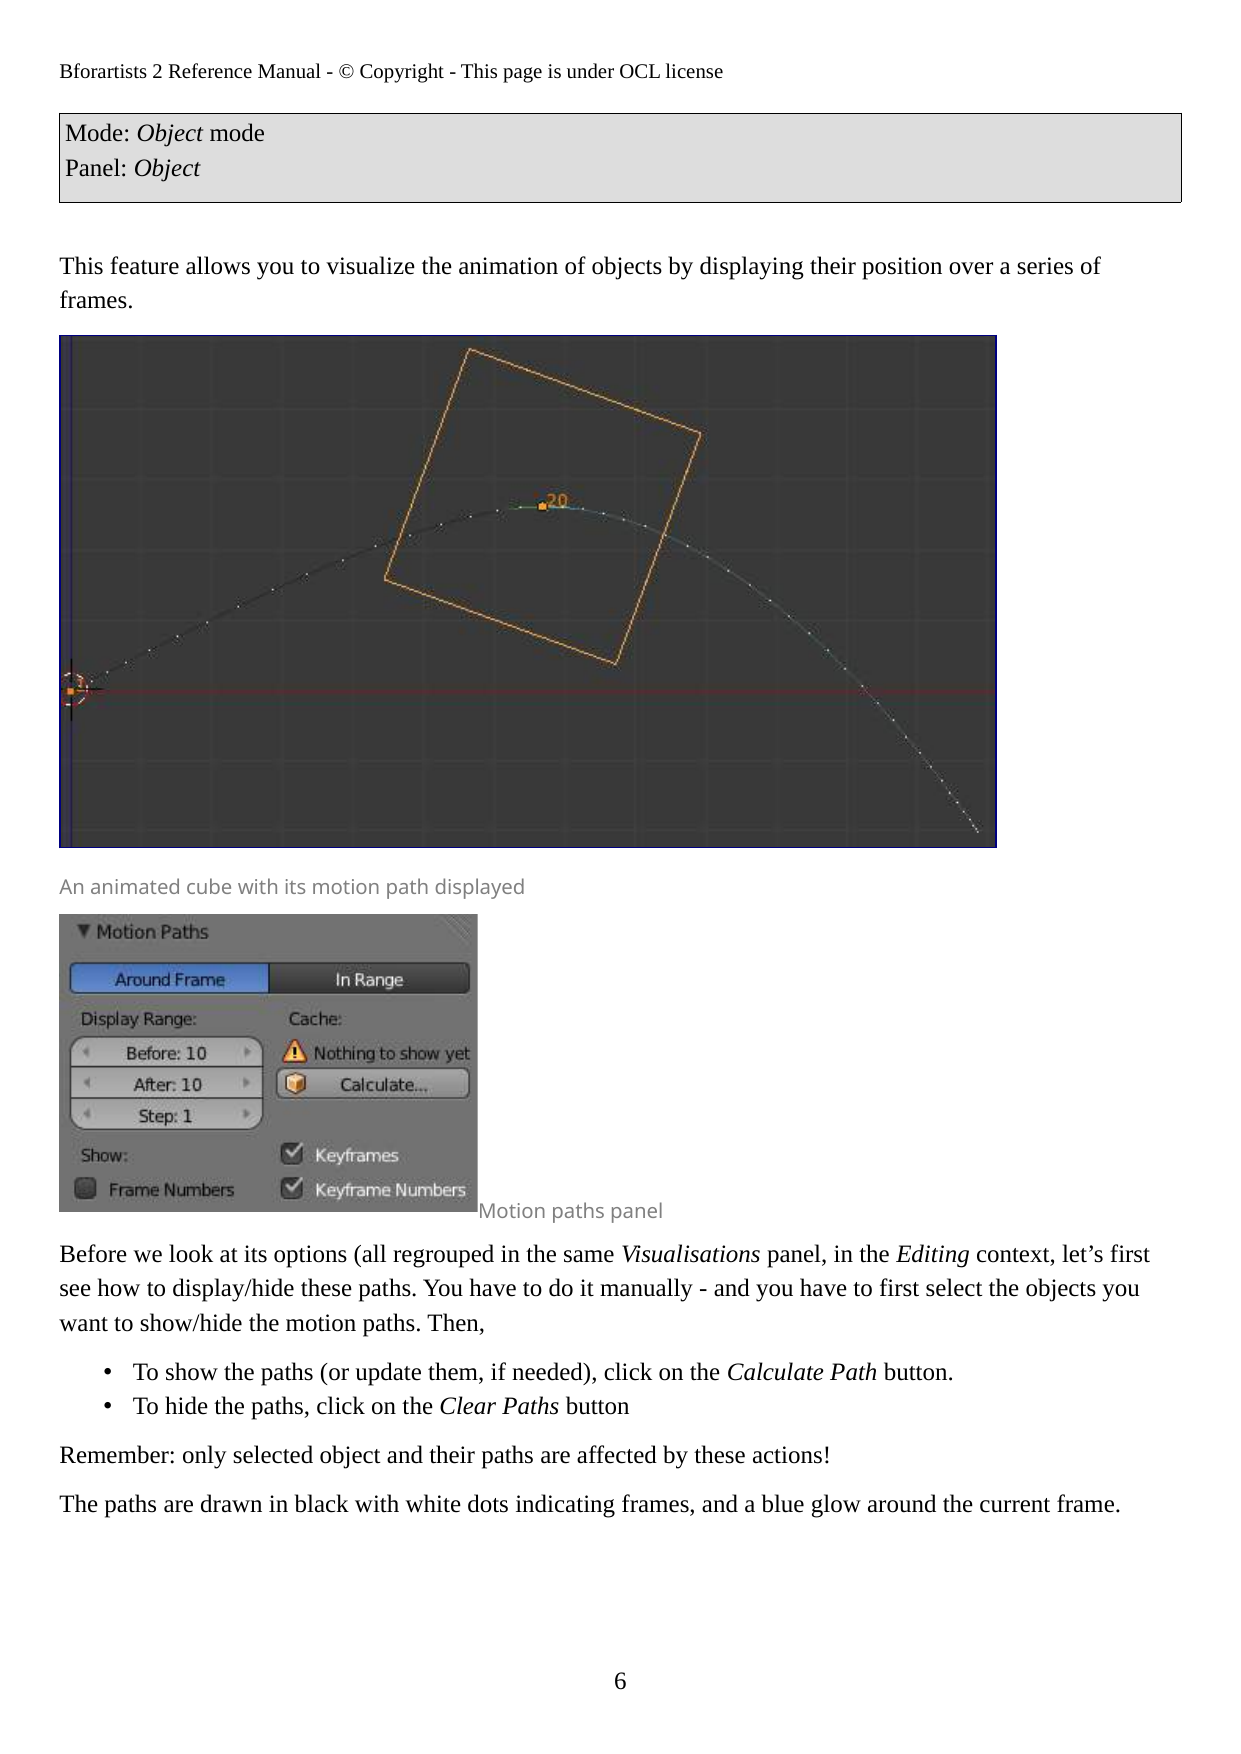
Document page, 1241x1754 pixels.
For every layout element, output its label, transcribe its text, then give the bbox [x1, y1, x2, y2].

text Before we look at its options (all regrouped in the same Visualisations panel, in the Editing context, let’s first see how to display/hide these paths. You have to do it manually - and you have to first select the objects you want to show/hide the motion paths. Then, [59, 1239, 1181, 1336]
table_cell Mode: Object mode Panel: Object [60, 114, 1181, 202]
text The paths are drawn in black with white dots indicating frames, and a blue glow around the current frame. [59, 1489, 1181, 1518]
list To show the paths (or update them, if needed), click on the Calculate Path button. [103, 1357, 1181, 1385]
text Remember: only selected object and their paths are affected by these actions! [59, 1440, 1181, 1469]
picture [61, 336, 995, 847]
text Motion paths panel [59, 1193, 1181, 1224]
picture [59, 914, 478, 1212]
list To hide the paths, click on the Clear Paths button [103, 1391, 1181, 1420]
text An animated cube with its motion path displayed [59, 869, 1181, 900]
text This feature allows you to visualize the animation of objects by displaying their position over a series of frames. [59, 251, 1181, 314]
